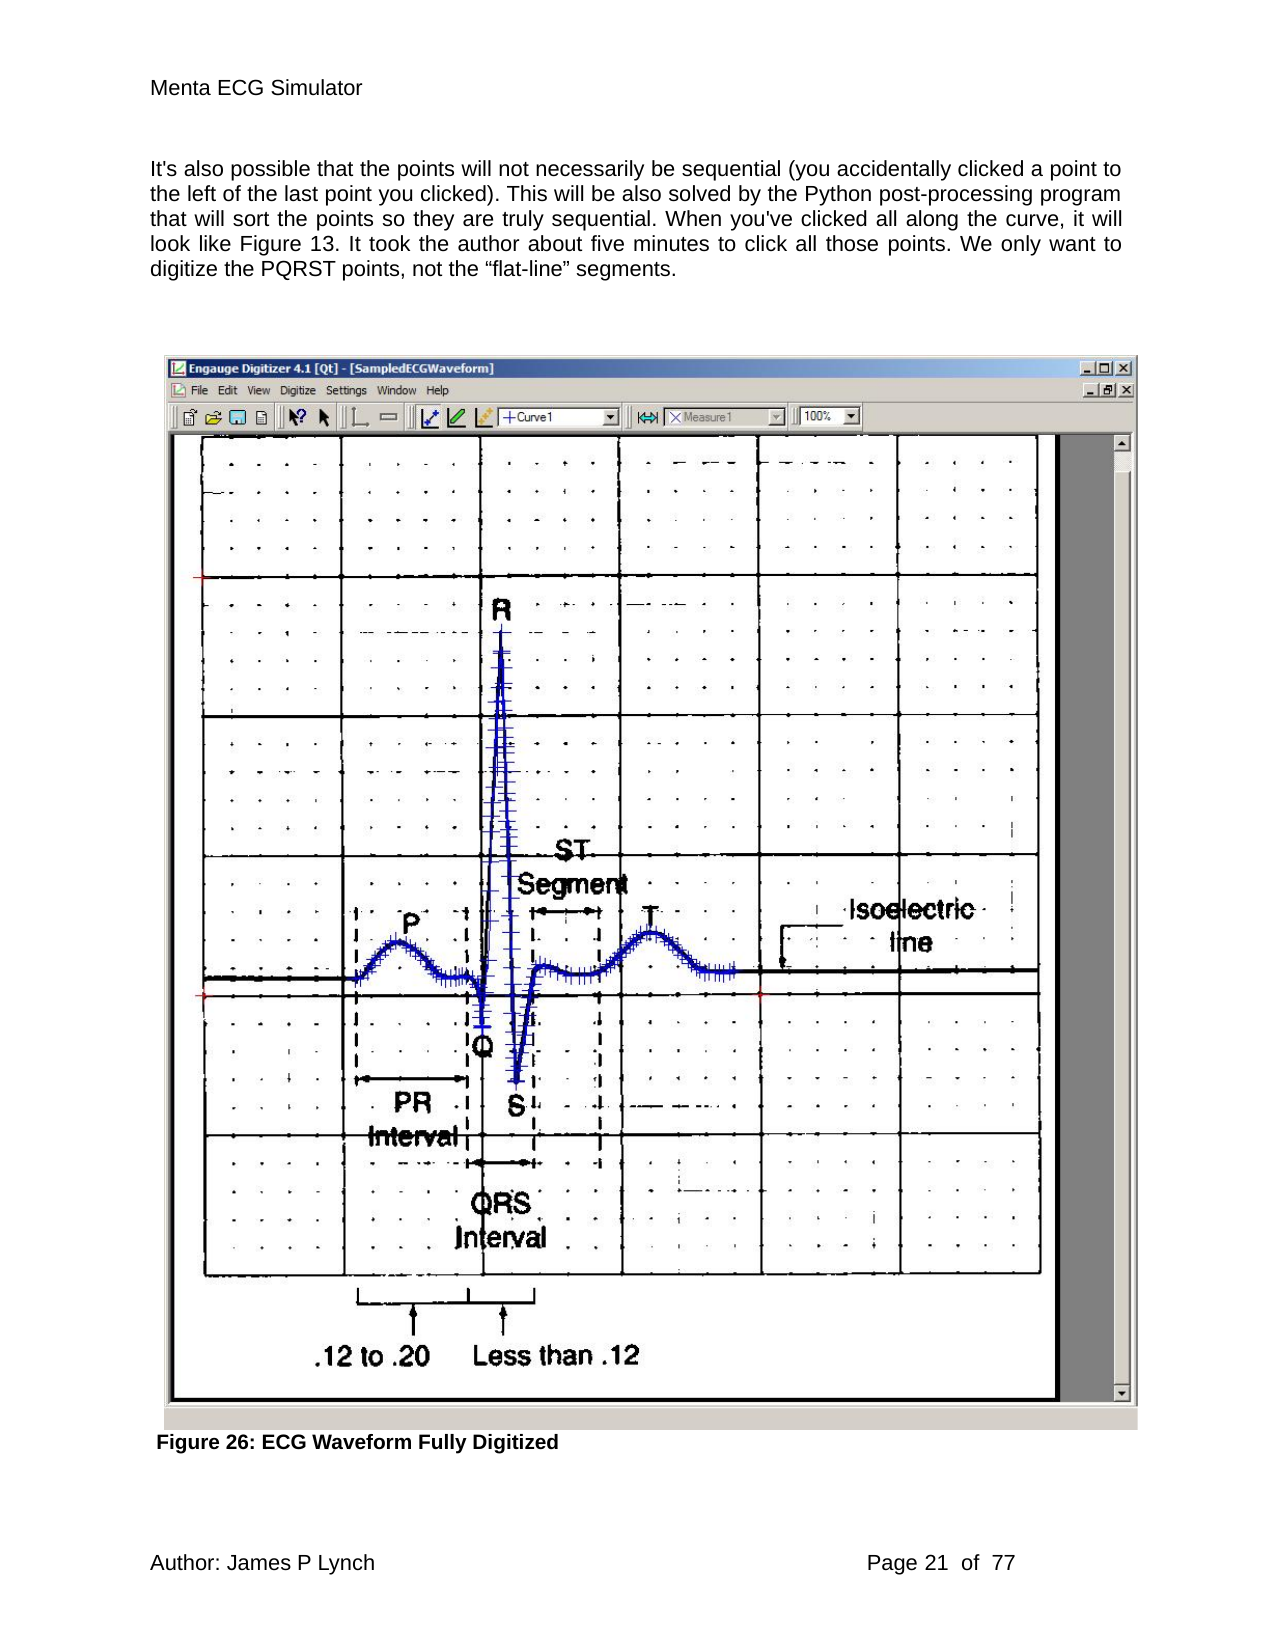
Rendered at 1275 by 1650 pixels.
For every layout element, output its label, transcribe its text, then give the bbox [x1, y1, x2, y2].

text It's also possible that the points will not necessarily be sequential (you accidentally clicked a point to the left of the last point you clicked). This will be also solved by the Python post-processing program that will sort the points so they are truly sequential. When you've clicked all along the curve, it will look like Figure 13. It took the author about five minutes to click all those points. We only want to digitize the PQRST points, not the “flat-line” segments. [150, 155, 1124, 281]
text Figure : ECG Waveform Fully Digitized [156, 368, 1130, 1454]
picture [164, 355, 1138, 1430]
